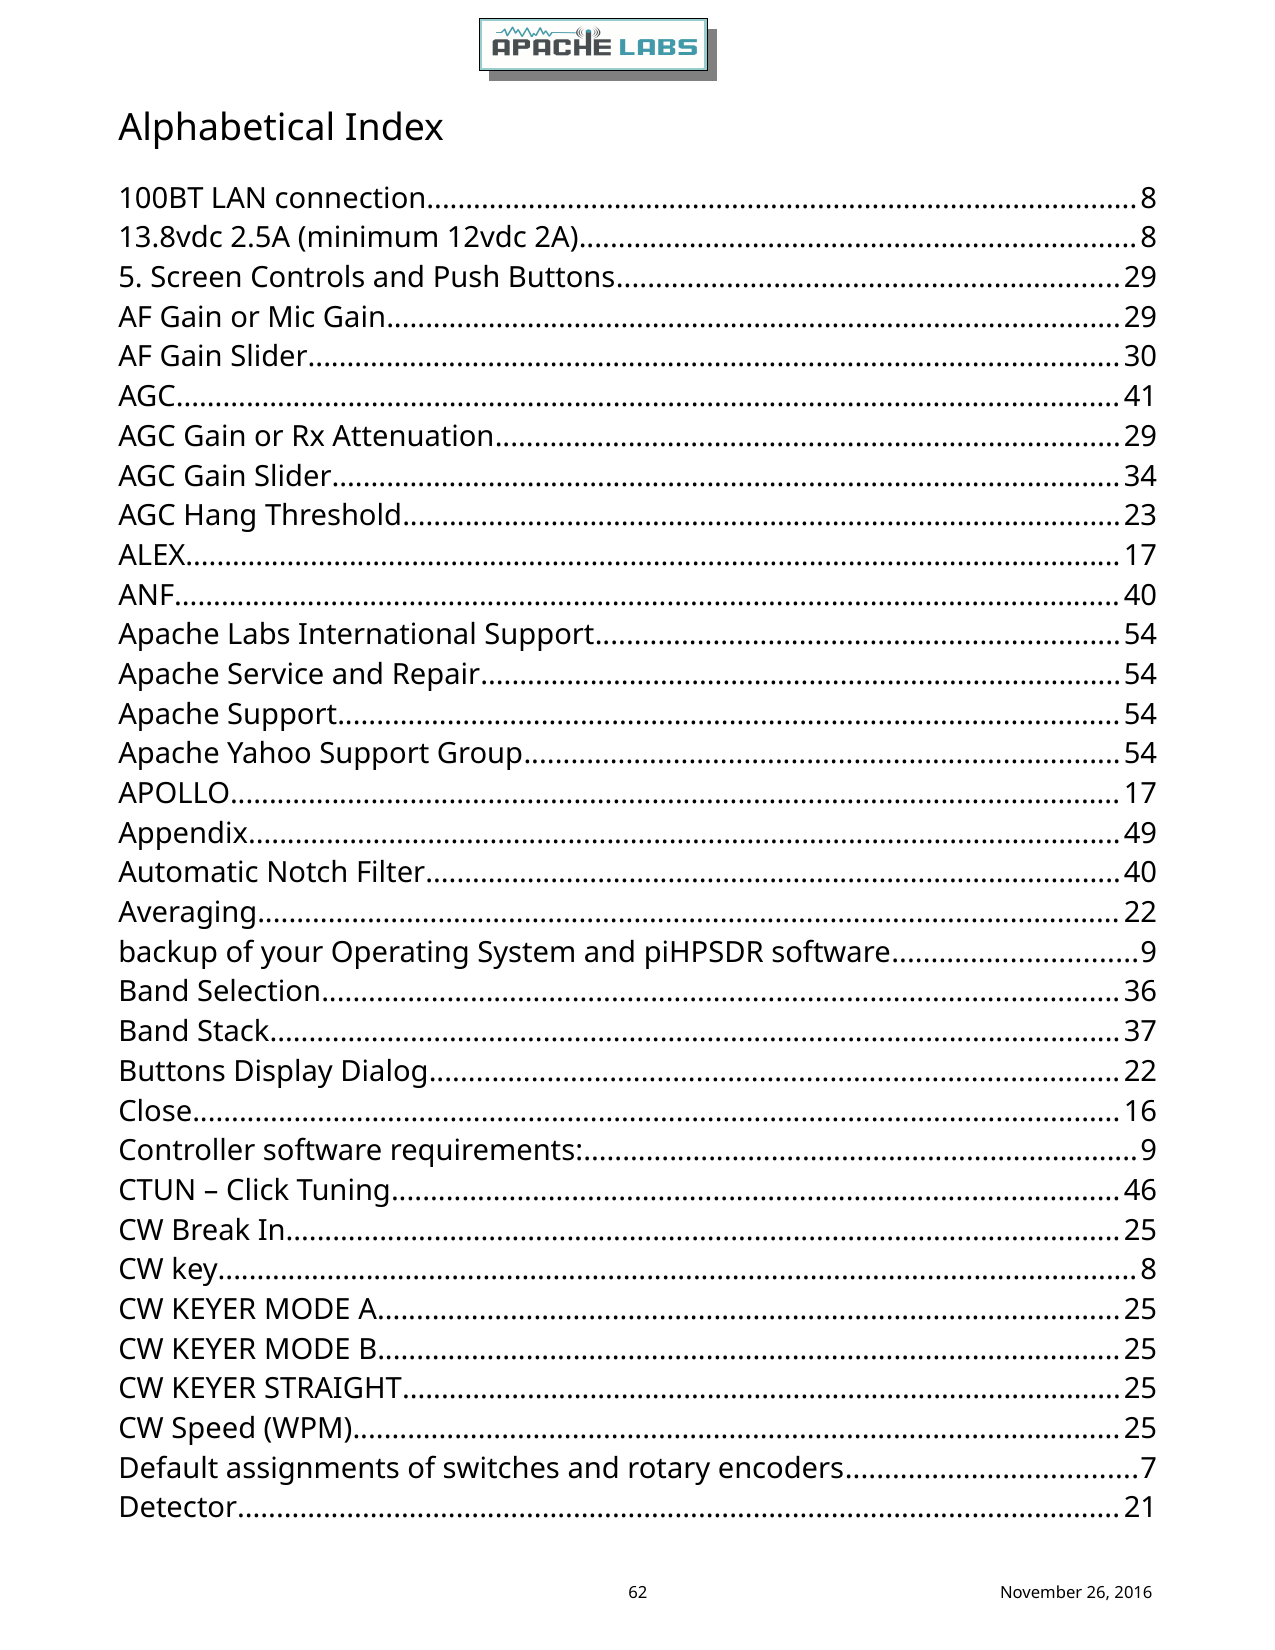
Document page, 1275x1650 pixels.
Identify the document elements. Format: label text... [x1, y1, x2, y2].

text 100BT LAN connection 8 [118, 177, 1157, 217]
text Apache Support 54 [118, 693, 1157, 733]
text CTUN – Click Tuning 46 [118, 1169, 1157, 1209]
text APOLLO 17 [118, 772, 1157, 812]
text Band Stack 37 [118, 1010, 1157, 1050]
text Close 16 [118, 1090, 1157, 1129]
text ALEX 17 [118, 534, 1157, 574]
text Automatic Notch Filter 40 [118, 852, 1157, 891]
text Default assignments of switches and rotary encoders 7 [118, 1447, 1157, 1487]
text Averaging 22 [118, 891, 1157, 931]
text Apache Yahoo Support Group 54 [118, 733, 1157, 772]
text backup of your Operating System and piHPSDR software 9 [118, 931, 1157, 971]
text CW key 8 [118, 1248, 1157, 1288]
text Buttons Display Dialog 22 [118, 1050, 1157, 1090]
text AGC Gain Slider 34 [118, 455, 1157, 494]
text CW Break In 25 [118, 1209, 1157, 1248]
text Appendix 49 [118, 812, 1157, 852]
text Apache Labs International Support 54 [118, 613, 1157, 653]
text ANF 40 [118, 574, 1157, 613]
text AF Gain Slider 30 [118, 336, 1157, 375]
text CW Speed (WPM) 25 [118, 1407, 1157, 1447]
text AGC Hang Threshold 23 [118, 494, 1157, 534]
text AGC Gain or Rx Attenuation 29 [118, 415, 1157, 455]
text AGC 41 [118, 375, 1157, 415]
picture [482, 21, 704, 68]
text CW KEYER MODE A 25 [118, 1288, 1157, 1328]
text Controller software requirements: 9 [118, 1129, 1157, 1169]
text AF Gain or Mic Gain 29 [118, 296, 1157, 336]
text Band Selection 36 [118, 971, 1157, 1010]
subtitle Alphabetical Index [118, 100, 1157, 151]
text Detector 21 [118, 1487, 1157, 1526]
text 5. Screen Controls and Push Buttons 29 [118, 256, 1157, 296]
text CW KEYER STRAIGHT 25 [118, 1368, 1157, 1407]
text CW KEYER MODE B 25 [118, 1328, 1157, 1368]
text 13.8vdc 2.5A (minimum 12vdc 2A) 8 [118, 217, 1157, 256]
text Apache Service and Repair 54 [118, 653, 1157, 693]
